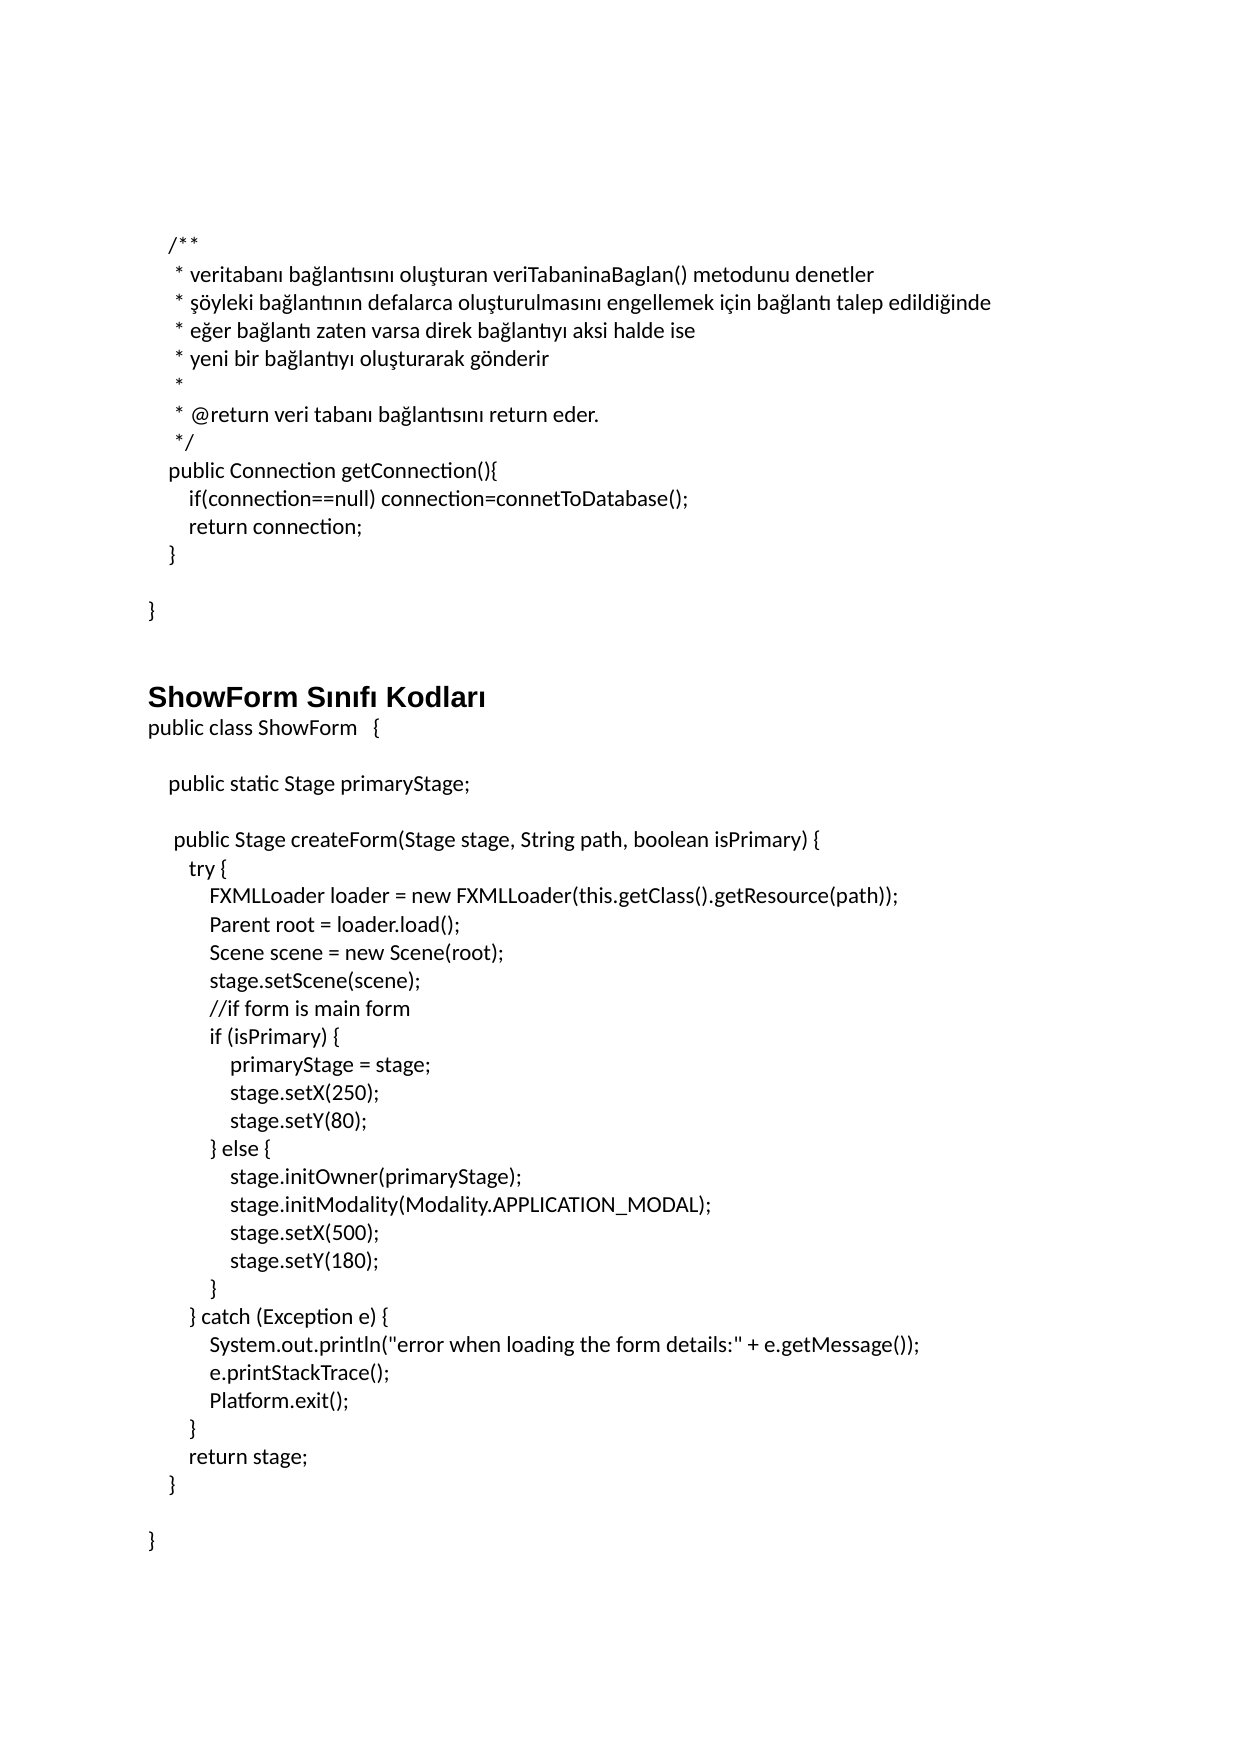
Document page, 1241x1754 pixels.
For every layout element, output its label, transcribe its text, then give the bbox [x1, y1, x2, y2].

text * şöyleki bağlantının defalarca oluşturulmasını engellemek için bağlantı talep edildiğinde [148, 288, 1093, 316]
text * eğer bağlantı zaten varsa direk bağlantıyı aksi halde ise [148, 316, 1093, 344]
text } catch (Exception e) { [148, 1302, 1093, 1330]
text public class ShowForm { [148, 713, 1093, 742]
text * [148, 372, 1093, 400]
text if (isPrimary) { [148, 1022, 1093, 1050]
text public Stage createForm(Stage stage, String path, boolean isPrimary) { [148, 826, 1093, 854]
text } else { [148, 1134, 1093, 1162]
text } [148, 1274, 1093, 1302]
text try { [148, 854, 1093, 882]
text } [148, 1470, 1093, 1498]
text */ [148, 428, 1093, 456]
text public static Stage primaryStage; [148, 769, 1093, 798]
text Scene scene = new Scene(root); [148, 938, 1093, 966]
text * yeni bir bağlantıyı oluşturarak gönderir [148, 344, 1093, 372]
text if(connection==null) connection=connetToDatabase(); [148, 484, 1093, 512]
text stage.setX(250); [148, 1078, 1093, 1106]
text FXMLLoader loader = new FXMLLoader(this.getClass().getResource(path)); [148, 882, 1093, 910]
text //if form is main form [148, 994, 1093, 1022]
text * veritabanı bağlantısını oluşturan veriTabaninaBaglan() metodunu denetler [148, 260, 1093, 288]
text } [148, 596, 1093, 624]
text * @return veri tabanı bağlantısını return eder. [148, 400, 1093, 428]
text } [148, 1526, 1093, 1554]
text System.out.println("error when loading the form details:" + e.getMessage()); [148, 1330, 1093, 1358]
text return connection; [148, 512, 1093, 540]
text } [148, 1414, 1093, 1442]
text stage.initOwner(primaryStage); [148, 1162, 1093, 1190]
subtitle ShowForm Sınıfı Kodları [148, 680, 1093, 713]
text stage.setY(180); [148, 1246, 1093, 1274]
text } [148, 540, 1093, 568]
text Parent root = loader.load(); [148, 910, 1093, 938]
text Platform.exit(); [148, 1386, 1093, 1414]
text return stage; [148, 1442, 1093, 1470]
text /** [148, 232, 1093, 260]
text public Connection getConnection(){ [148, 456, 1093, 484]
text primaryStage = stage; [148, 1050, 1093, 1078]
text stage.setScene(scene); [148, 966, 1093, 994]
text stage.initModality(Modality.APPLICATION_MODAL); [148, 1190, 1093, 1218]
text stage.setX(500); [148, 1218, 1093, 1246]
text e.printStackTrace(); [148, 1358, 1093, 1386]
text stage.setY(80); [148, 1106, 1093, 1134]
